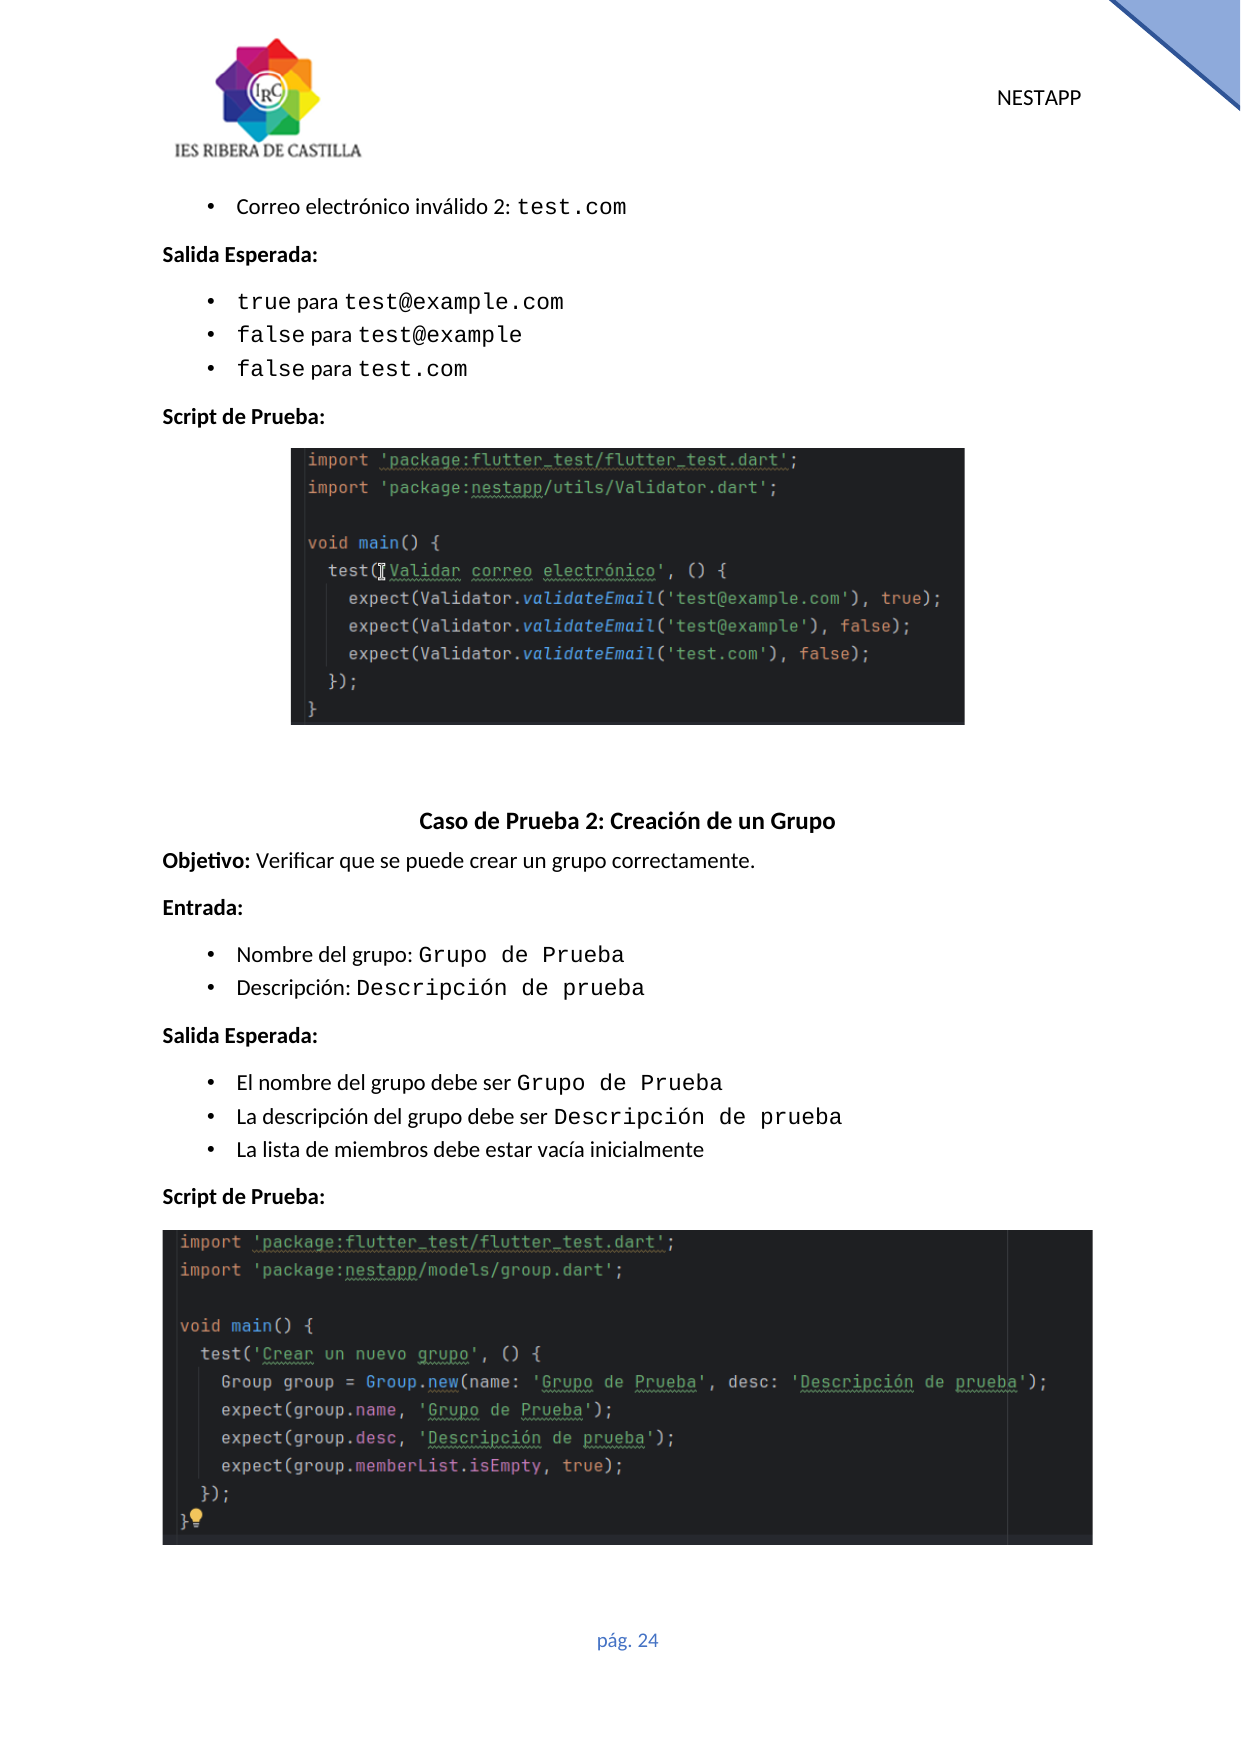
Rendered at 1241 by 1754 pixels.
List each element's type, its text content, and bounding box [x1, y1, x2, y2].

text Salida Esperada: [162, 1022, 1093, 1049]
picture [173, 29, 366, 164]
text Script de Prueba: [162, 402, 1093, 430]
list Descripción: Descripción de prueba [207, 973, 1093, 1003]
list false para test.com [207, 354, 1093, 383]
list Nombre del grupo: Grupo de Prueba [207, 940, 1093, 969]
text Script de Prueba: [162, 1182, 1093, 1210]
text Salida Esperada: [162, 240, 1093, 268]
list El nombre del grupo debe ser Grupo de Prueba [207, 1068, 1093, 1097]
text Objetivo: Verificar que se puede crear un grupo correctamente. [162, 846, 1093, 874]
list false para test@example [207, 320, 1093, 349]
picture [162, 1230, 1093, 1545]
list Correo electrónico inválido 2: test.com [207, 192, 1093, 221]
list true para test@example.com [207, 287, 1093, 316]
text Entrada: [162, 893, 1093, 921]
list La lista de miembros debe estar vacía inicialmente [207, 1135, 1093, 1163]
list La descripción del grupo debe ser Descripción de prueba [207, 1102, 1093, 1131]
subtitle Caso de Prueba 2: Creación de un Grupo [162, 805, 1093, 836]
picture [290, 448, 965, 725]
